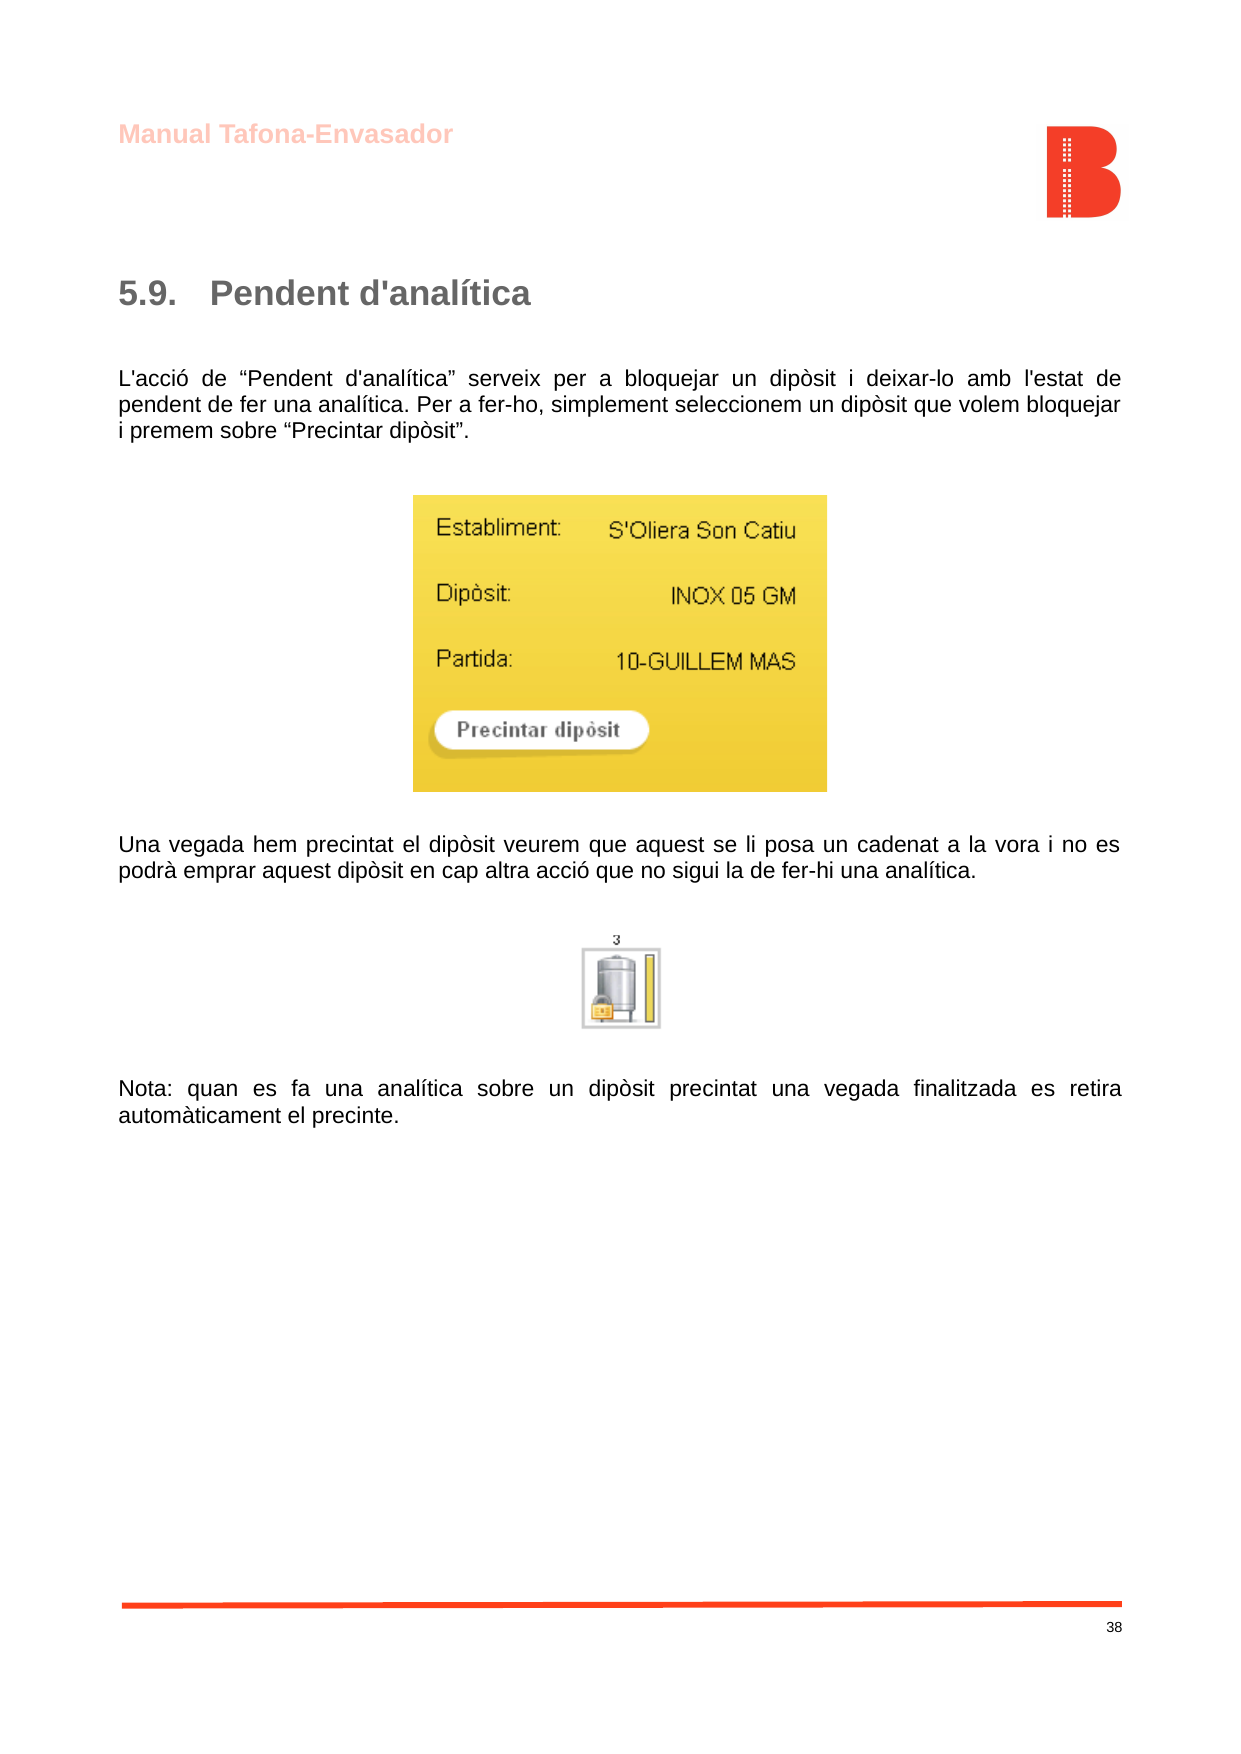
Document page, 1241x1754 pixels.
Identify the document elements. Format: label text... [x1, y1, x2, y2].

text L'acció de “Pendent d'analítica” serveix per a bloquejar un dipòsit i deixar-lo amb l'estat de pendent de fer una analítica. Per a fer-ho, simplement seleccionem un dipòsit que volem bloquejar i premem sobre “Precintar dipòsit”. [118, 365, 1122, 444]
picture [1036, 124, 1130, 221]
text Nota: quan es fa una analítica sobre un dipòsit precintat una vegada finalitzada es retira automàticament el precinte. [118, 1075, 1122, 1128]
picture [563, 935, 677, 1037]
list Una vegada hem precintat el dipòsit veurem que aquest se li posa un cadenat a la vora i no es podrà emprar aquest dipòsit en cap altra acció que no sigui la de fer-hi una analítica. [118, 831, 1122, 883]
picture [413, 495, 828, 792]
subtitle Pendent d'analítica [118, 273, 1122, 313]
